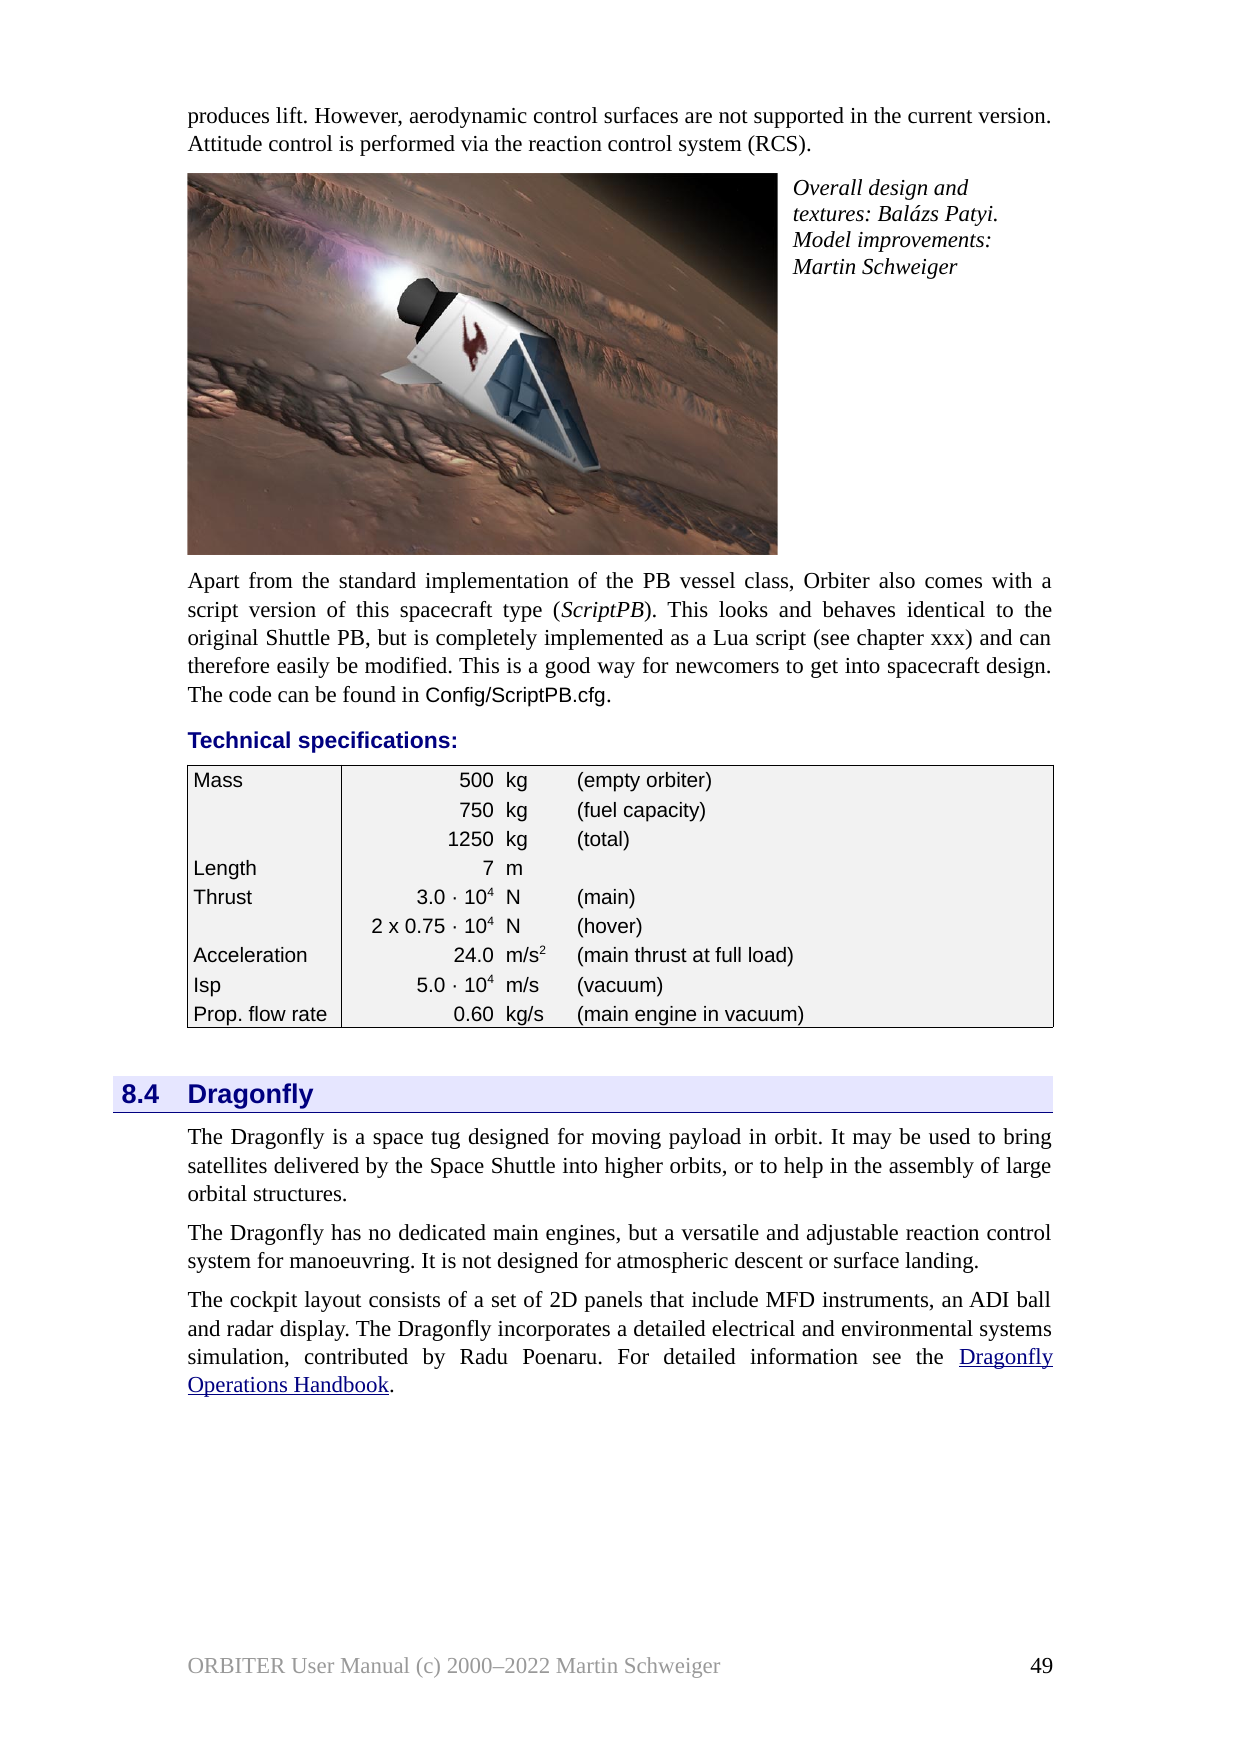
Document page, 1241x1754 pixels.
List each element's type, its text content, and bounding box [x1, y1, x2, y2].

table_cell 24.0 [342, 940, 500, 969]
table_cell (hover) [571, 910, 1053, 939]
table_header 500 [342, 766, 500, 794]
table_cell m/s2 [500, 940, 571, 969]
text Apart from the standard implementation of the PB vessel class, Orbiter also comes with a script version of this spacecraft type (ScriptPB). This looks and behaves identical to the original Shuttle PB, but is completely implemented as a Lua script (see chapter xxx) and can therefore easily be modified. This is a good way for newcomers to get into spacecraft design. The code can be found in Config/ScriptPB.cfg. [187, 168, 1053, 708]
table_cell [188, 794, 341, 823]
table_cell 750 [342, 794, 500, 823]
table_cell 0.60 [342, 998, 500, 1027]
picture [187, 173, 778, 555]
table_cell [571, 852, 1053, 881]
table_cell (main thrust at full load) [571, 940, 1053, 969]
text The Dragonfly is a space tug designed for moving payload in orbit. It may be used to bring satellites delivered by the Space Shuttle into higher orbits, or to help in the assembly of large orbital structures. [187, 1122, 1053, 1207]
table_cell (total) [571, 823, 1053, 852]
table_header Mass [188, 766, 341, 794]
table_cell kg/s [500, 998, 571, 1027]
table_cell kg [500, 794, 571, 823]
table_cell m/s [500, 969, 571, 998]
table_cell m [500, 852, 571, 881]
table_cell Acceleration [188, 940, 341, 969]
table_cell [188, 910, 341, 939]
table_cell kg [500, 823, 571, 852]
table_header (empty orbiter) [571, 766, 1053, 794]
text The cockpit layout consists of a set of 2D panels that include MFD instruments, an ADI ball and radar display. The Dragonfly incorporates a detailed electrical and environmental systems simulation, contributed by Radu Poenaru. For detailed information see the Dragonfly Operations Handbook. [187, 1285, 1053, 1398]
text The Dragonfly has no dedicated main engines, but a versatile and adjustable reaction control system for manoeuvring. It is not designed for atmospheric descent or surface landing. [187, 1218, 1053, 1274]
table_cell 7 [342, 852, 500, 881]
table_cell 5.0 · 104 [342, 969, 500, 998]
table_cell 1250 [342, 823, 500, 852]
table_cell (main) [571, 881, 1053, 910]
subtitle Dragonfly [113, 1076, 1053, 1112]
table_cell Thrust [188, 881, 341, 910]
table_cell Isp [188, 969, 341, 998]
text produces lift. However, aerodynamic control surfaces are not supported in the current version. Attitude control is performed via the reaction control system (RCS). [187, 100, 1053, 157]
table_cell 3.0 · 104 [342, 881, 500, 910]
table_cell (vacuum) [571, 969, 1053, 998]
table_cell Prop. flow rate [188, 998, 341, 1027]
table_cell (fuel capacity) [571, 794, 1053, 823]
table_cell (main engine in vacuum) [571, 998, 1053, 1027]
table_header kg [500, 766, 571, 794]
table_cell N [500, 881, 571, 910]
table_cell 2 x 0.75 · 104 [342, 910, 500, 939]
table_cell N [500, 910, 571, 939]
table_cell [188, 823, 341, 852]
table_cell Length [188, 852, 341, 881]
subtitle Technical specifications: [187, 727, 1053, 754]
